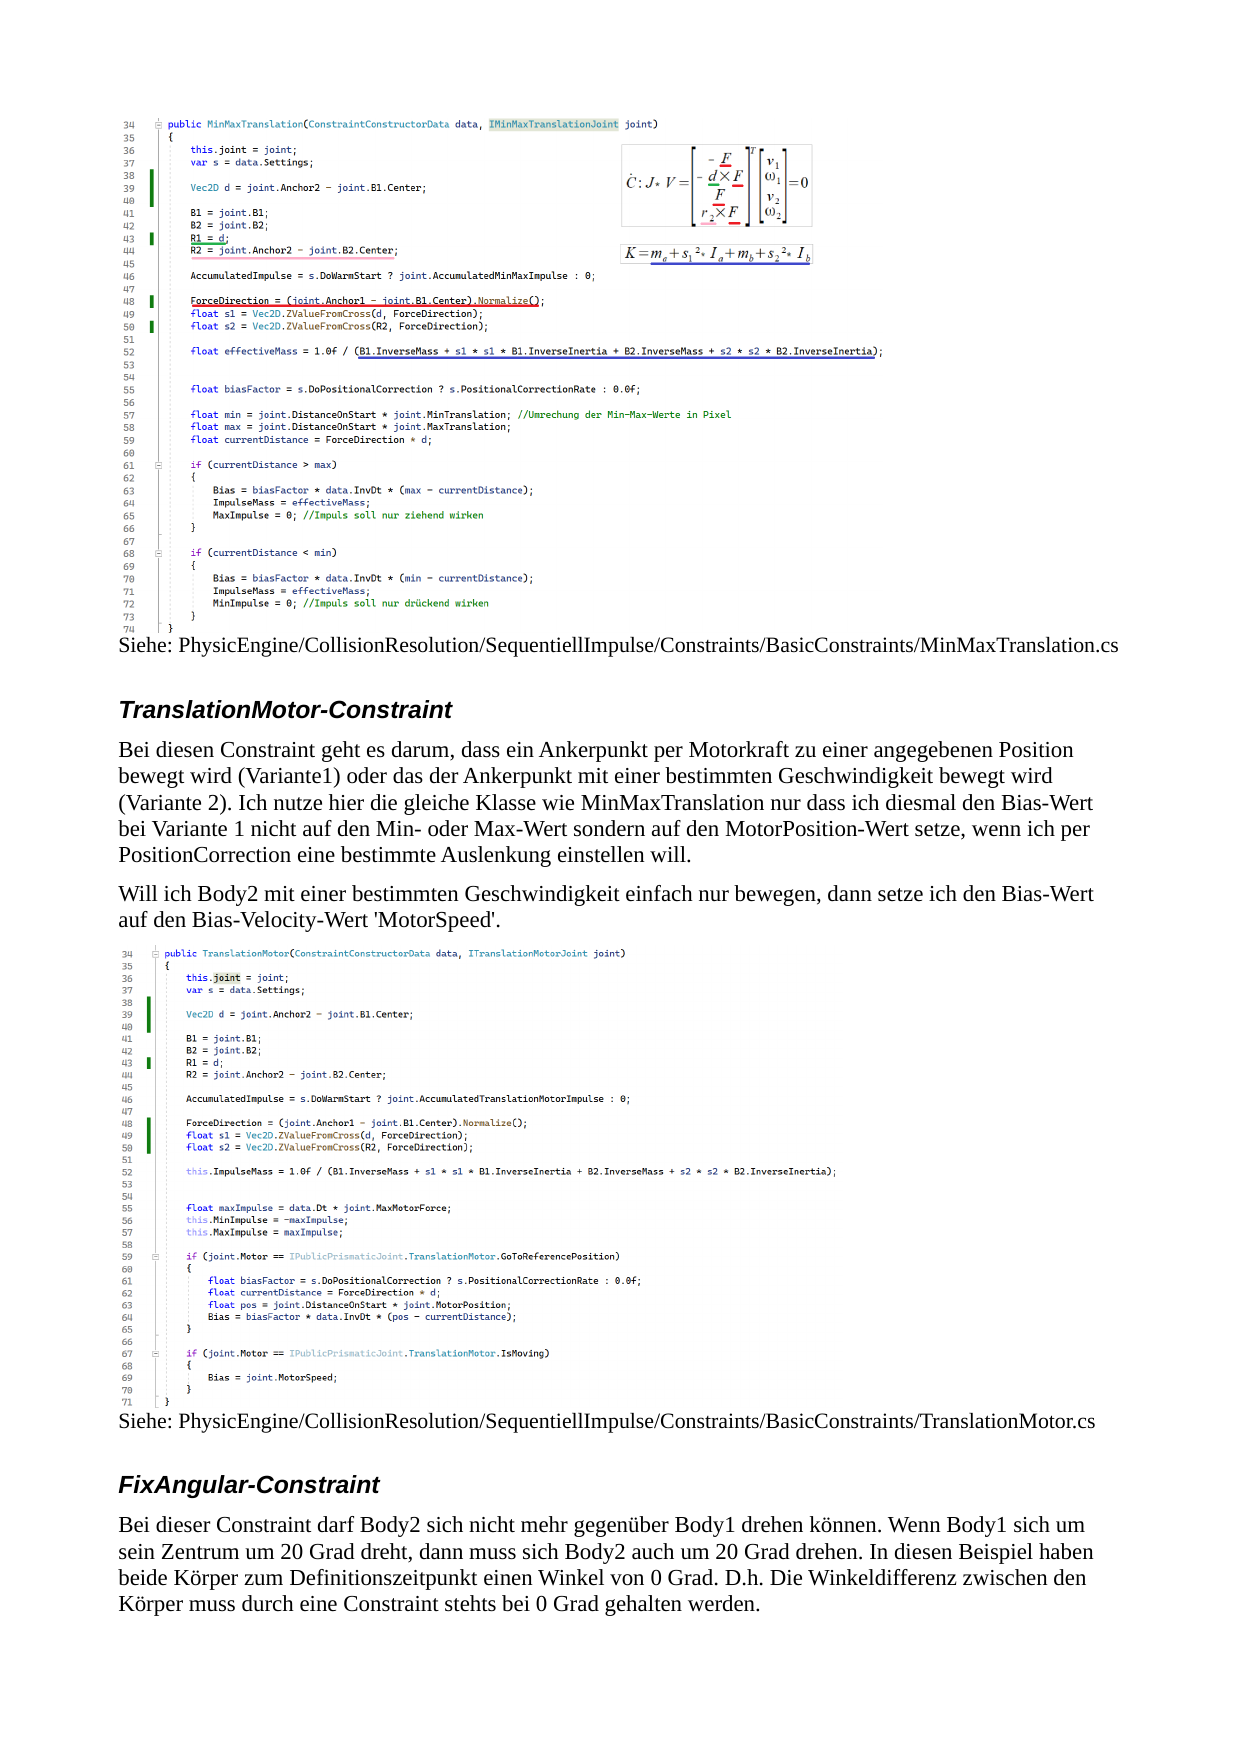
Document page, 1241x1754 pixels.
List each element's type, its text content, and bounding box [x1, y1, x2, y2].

text Siehe: PhysicEngine/CollisionResolution/SequentiellImpulse/Constraints/BasicConstraints/MinMaxTranslation.cs [118, 118, 1122, 657]
text Siehe: PhysicEngine/CollisionResolution/SequentiellImpulse/Constraints/BasicConstraints/TranslationMotor.cs [118, 945, 1122, 1433]
picture [118, 945, 844, 1408]
picture [121, 118, 884, 633]
text Bei diesen Constraint geht es darum, dass ein Ankerpunkt per Motorkraft zu einer angegebenen Position bewegt wird (Variante1) oder das der Ankerpunkt mit einer bestimmten Geschwindigkeit bewegt wird (Variante 2). Ich nutze hier die gleiche Klasse wie MinMaxTranslation nur dass ich diesmal den Bias-Wert bei Variante 1 nicht auf den Min- oder Max-Wert sondern auf den MotorPosition-Wert setze, wenn ich per PositionCorrection eine bestimmte Auslenkung einstellen will. [118, 736, 1122, 868]
subtitle FixAngular-Constraint [118, 1470, 1122, 1499]
text Will ich Body2 mit einer bestimmten Geschwindigkeit einfach nur bewegen, dann setze ich den Bias-Wert auf den Bias-Velocity-Wert 'MotorSpeed'. [118, 880, 1122, 933]
subtitle TranslationMotor-Constraint [118, 695, 1122, 723]
text Bei dieser Constraint darf Body2 sich nicht mehr gegenüber Body1 drehen können. Wenn Body1 sich um sein Zentrum um 20 Grad dreht, dann muss sich Body2 auch um 20 Grad drehen. In diesen Beispiel haben beide Körper zum Definitionszeitpunkt einen Winkel von 0 Grad. D.h. Die Winkeldifferenz zwischen den Körper muss durch eine Constraint stehts bei 0 Grad gehalten werden. [118, 1511, 1122, 1617]
